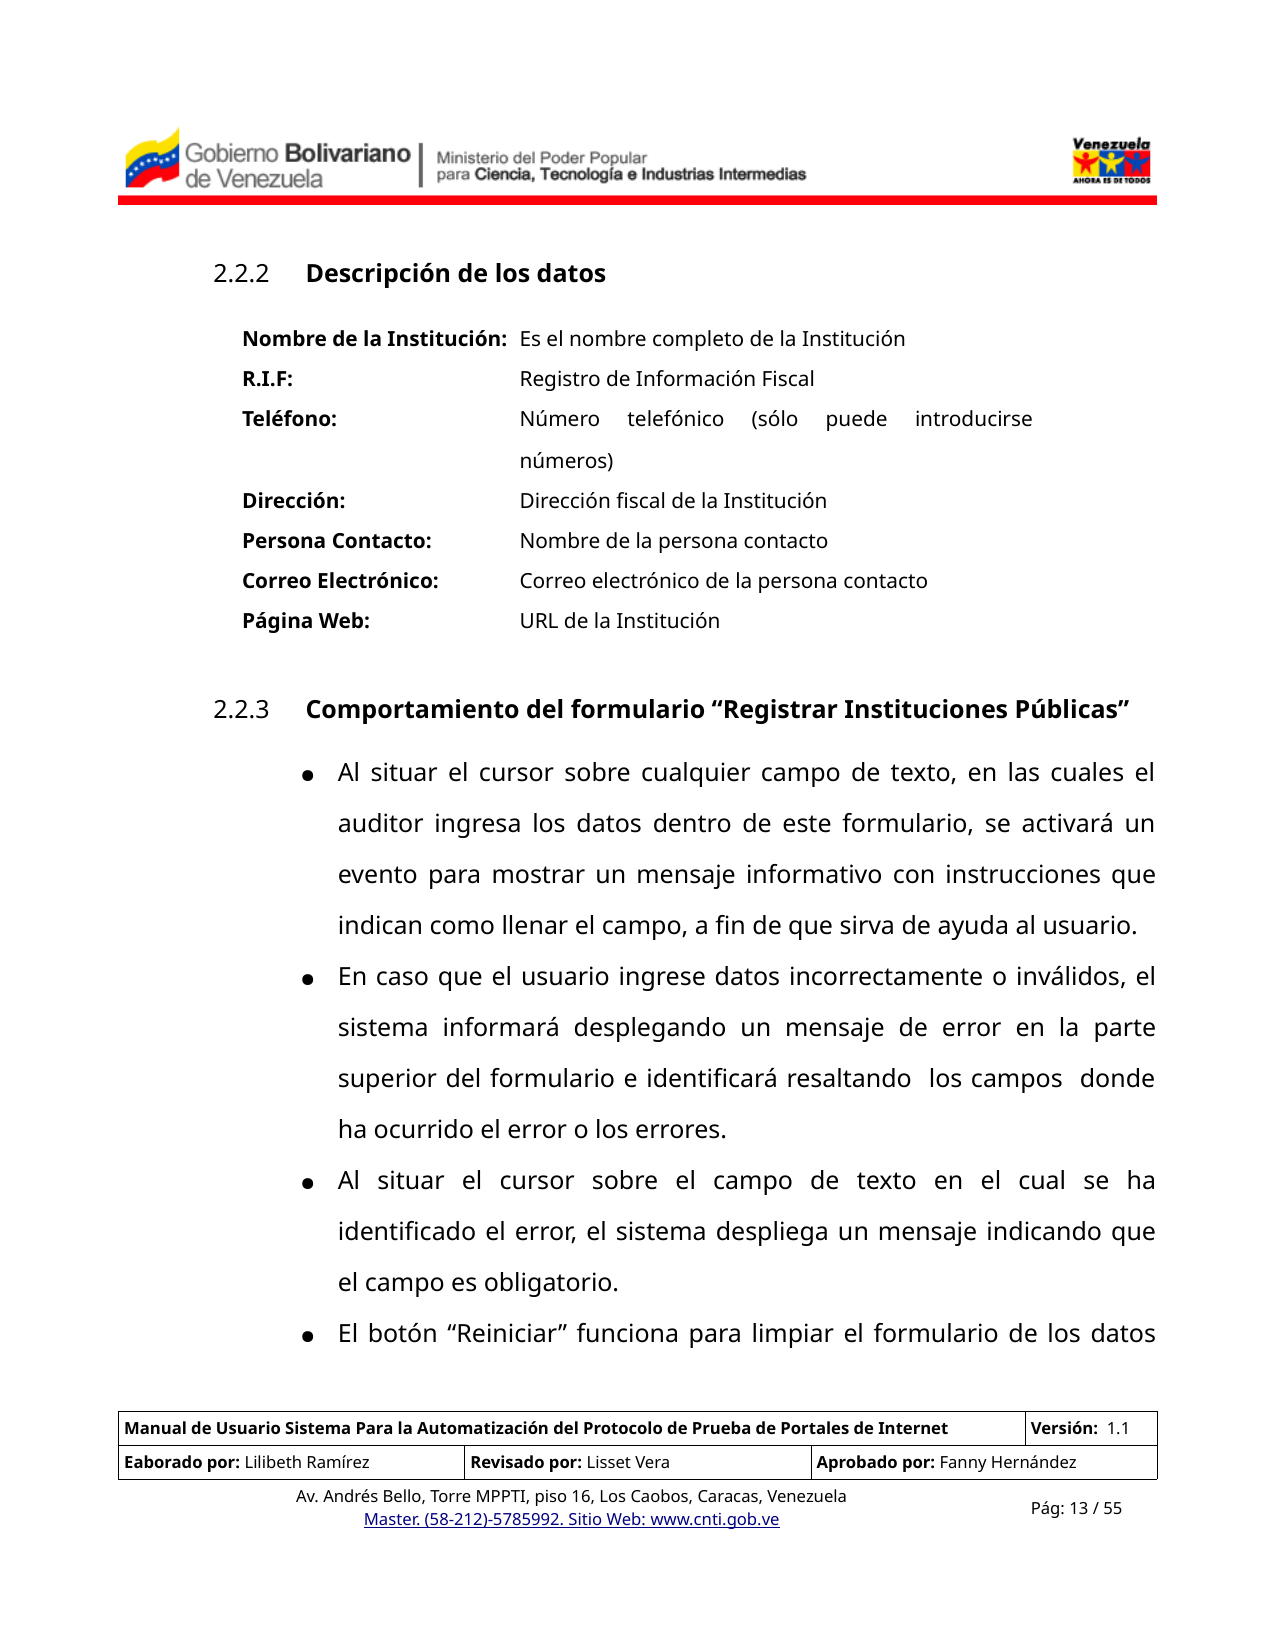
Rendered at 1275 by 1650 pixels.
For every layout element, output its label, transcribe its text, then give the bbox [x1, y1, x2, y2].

table_cell Teléfono: [236, 398, 513, 480]
table_cell Registro de Información Fiscal [514, 358, 1039, 398]
table_cell Nombre de la persona contacto [514, 520, 1039, 560]
table_cell Dirección: [236, 480, 513, 520]
list En caso que el usuario ingrese datos incorrectamente o inválidos, el sistema informará desplegando un mensaje de error en la parte superior del formulario e identificará resaltando los campos donde ha ocurrido el error o los errores. [300, 959, 1157, 1146]
table_cell Página Web: [236, 600, 513, 640]
table_cell URL de la Institución [514, 600, 1039, 640]
list Al situar el cursor sobre el campo de texto en el cual se ha identificado el error, el sistema despliega un mensaje indicando que el campo es obligatorio. [300, 1163, 1157, 1299]
table_header Nombre de la Institución: [236, 318, 513, 358]
list El botón “Reiniciar” funciona para limpiar el formulario de los datos [300, 1316, 1157, 1350]
table_cell Persona Contacto: [236, 520, 513, 560]
table_cell Correo electrónico de la persona contacto [514, 560, 1039, 600]
subtitle Comportamiento del formulario “Registrar Instituciones Públicas” [118, 692, 1157, 726]
subtitle Descripción de los datos [118, 255, 1157, 289]
picture [118, 119, 1157, 205]
table_cell Número telefónico (sólo puede introducirse números) [514, 398, 1039, 480]
table_cell Correo Electrónico: [236, 560, 513, 600]
list Al situar el cursor sobre cualquier campo de texto, en las cuales el auditor ingresa los datos dentro de este formulario, se activará un evento para mostrar un mensaje informativo con instrucciones que indican como llenar el campo, a fin de que sirva de ayuda al usuario. [300, 754, 1157, 942]
table_cell Dirección fiscal de la Institución [514, 480, 1039, 520]
table_header Es el nombre completo de la Institución [514, 318, 1039, 358]
table_cell R.I.F: [236, 358, 513, 398]
